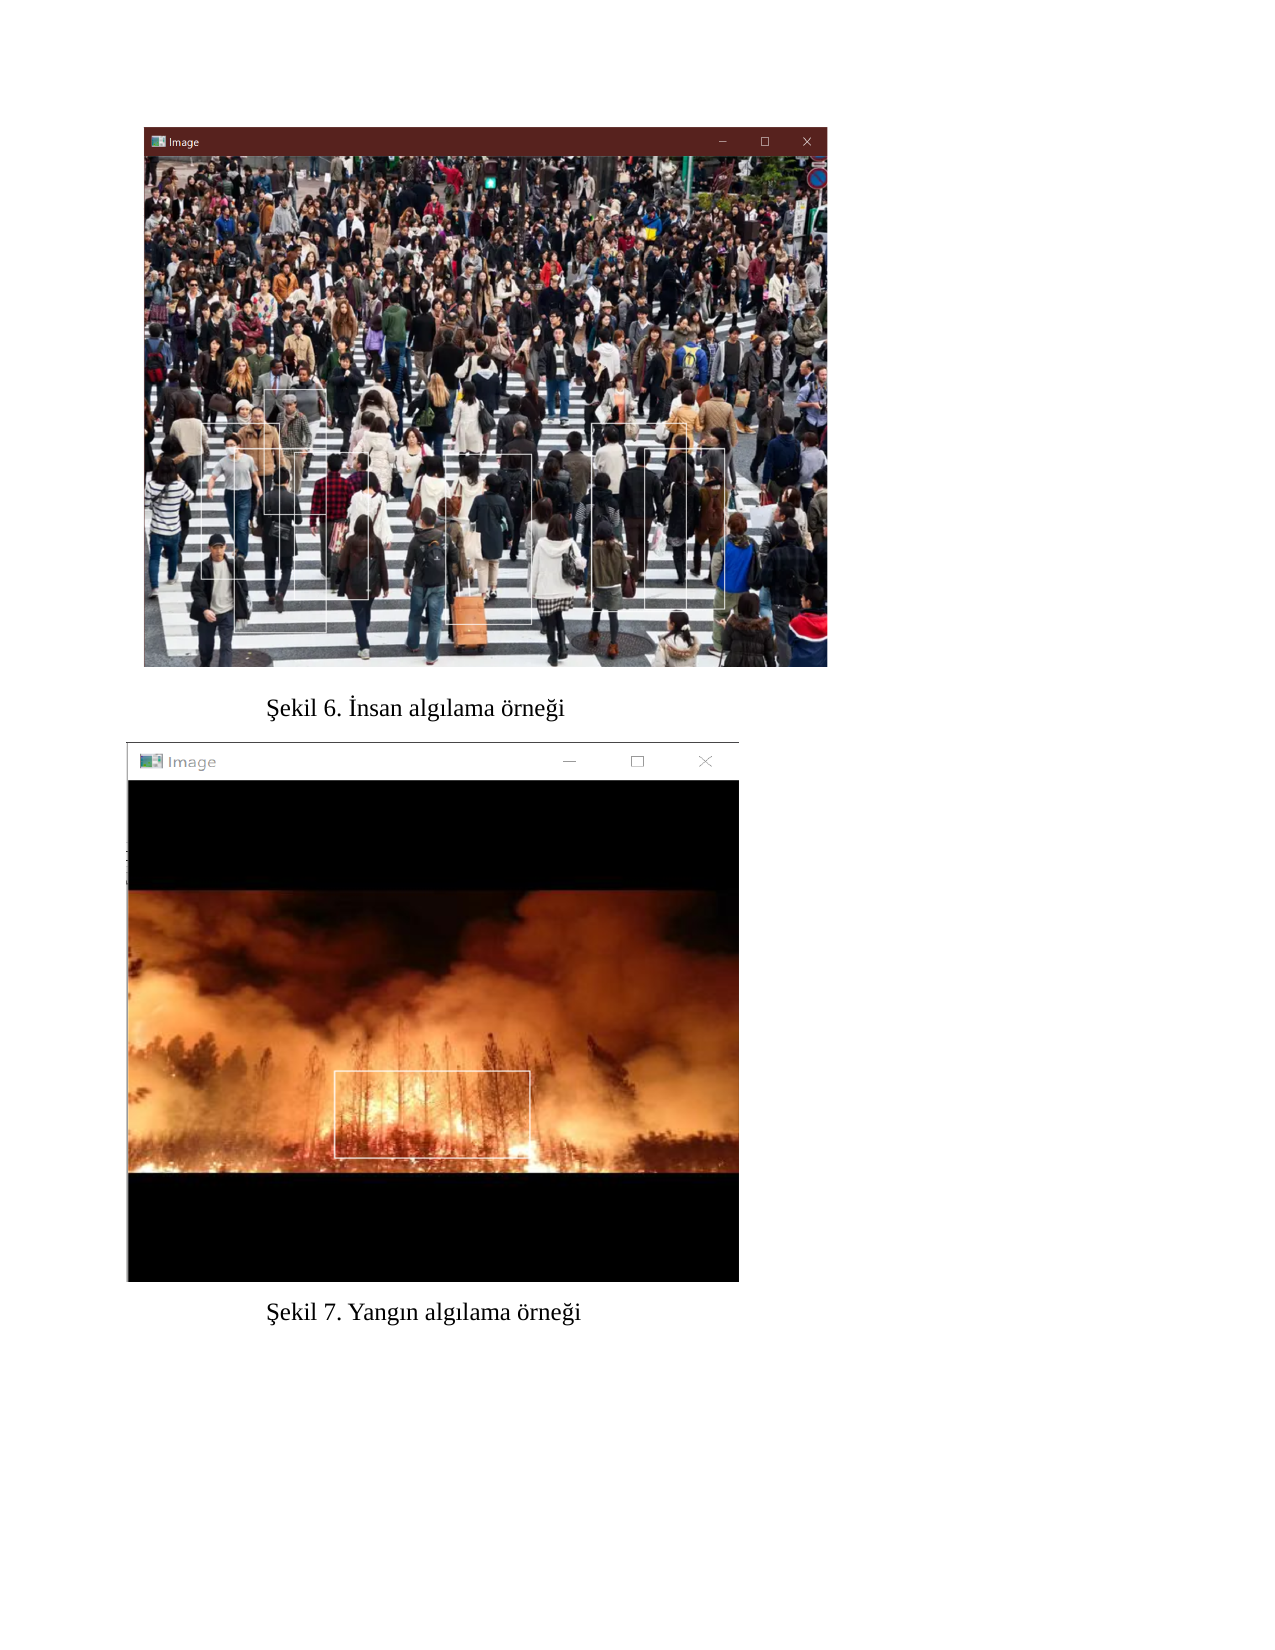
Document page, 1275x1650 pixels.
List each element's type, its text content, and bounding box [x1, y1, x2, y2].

picture [126, 742, 739, 1282]
picture [143, 127, 828, 667]
text Şekil 6. İnsan algılama örneği [118, 693, 1157, 722]
text Şekil 7. Yangın algılama örneği [118, 1297, 1157, 1326]
